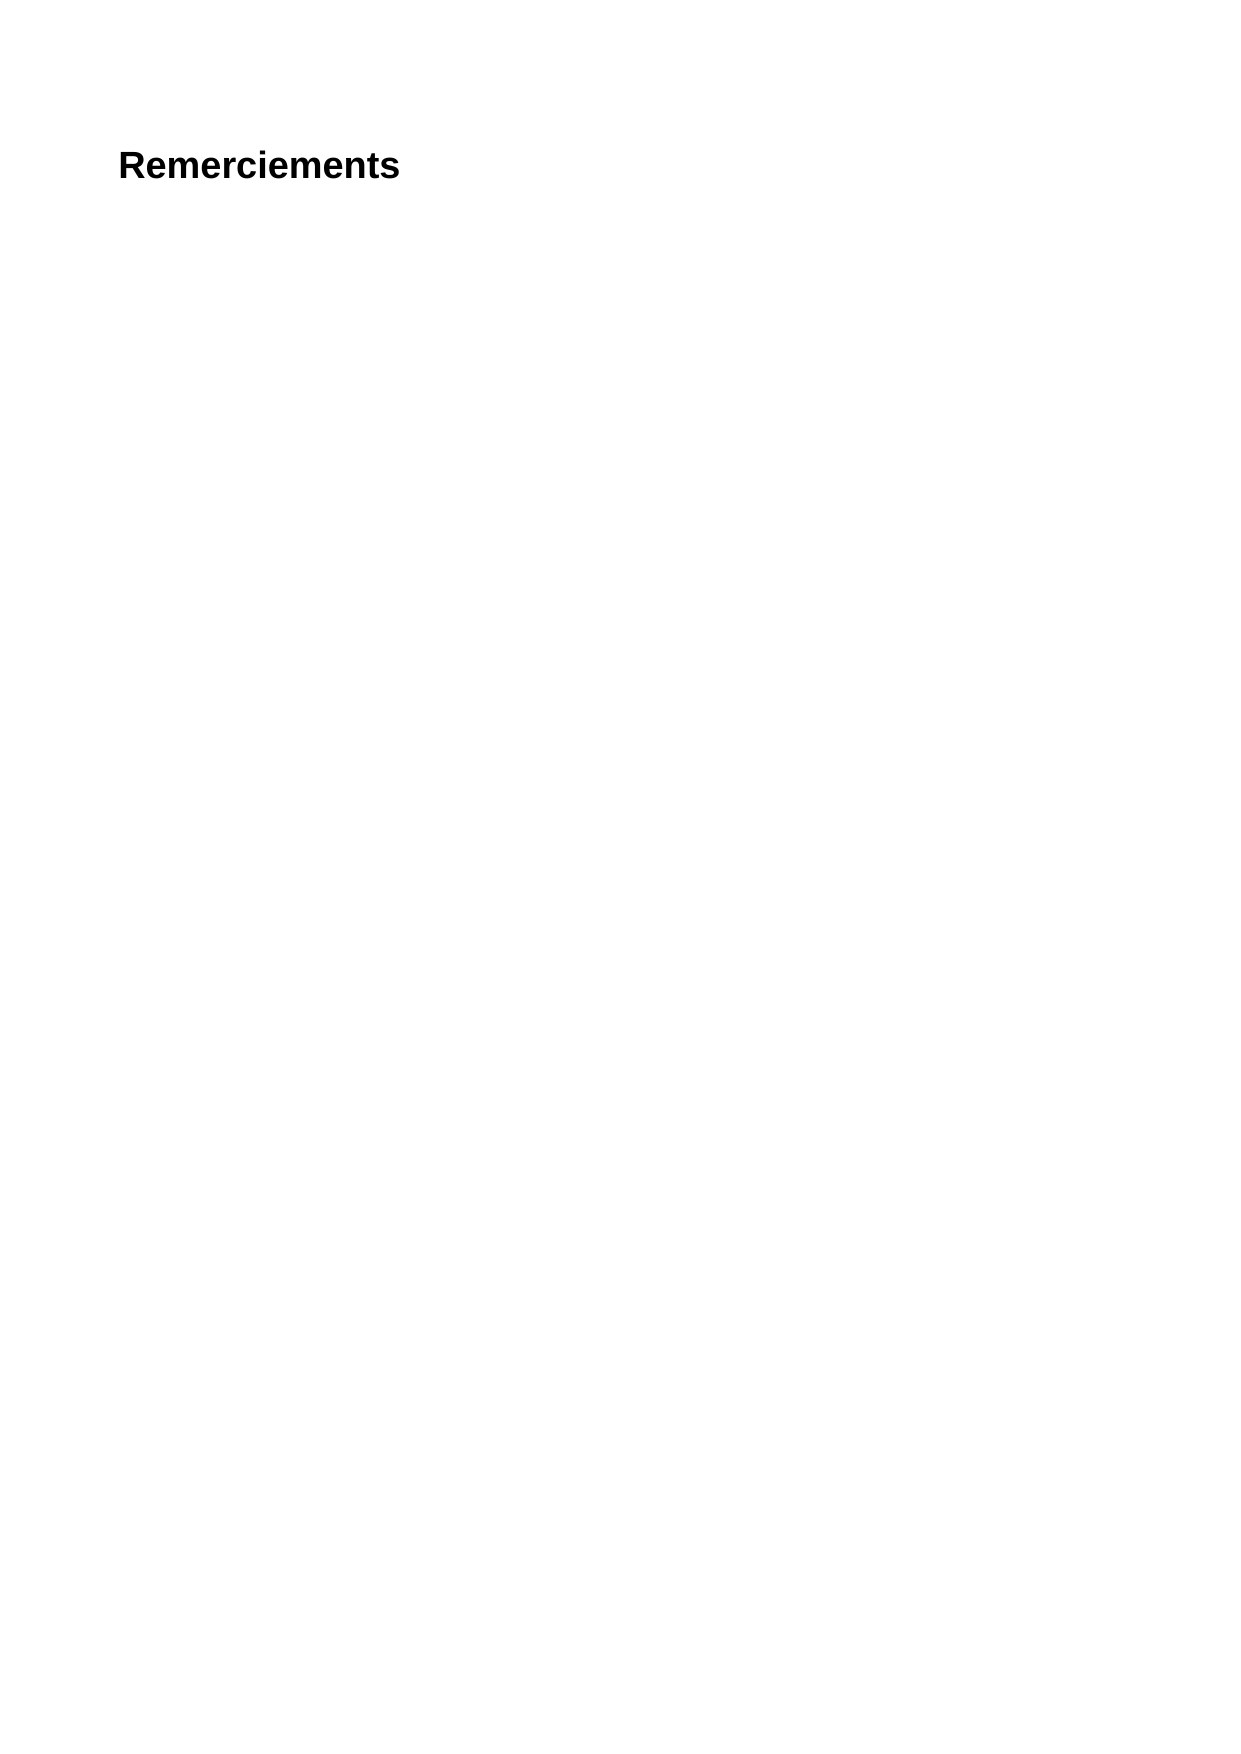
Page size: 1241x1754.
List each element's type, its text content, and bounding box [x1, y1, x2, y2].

subtitle Remerciements [118, 143, 1122, 187]
